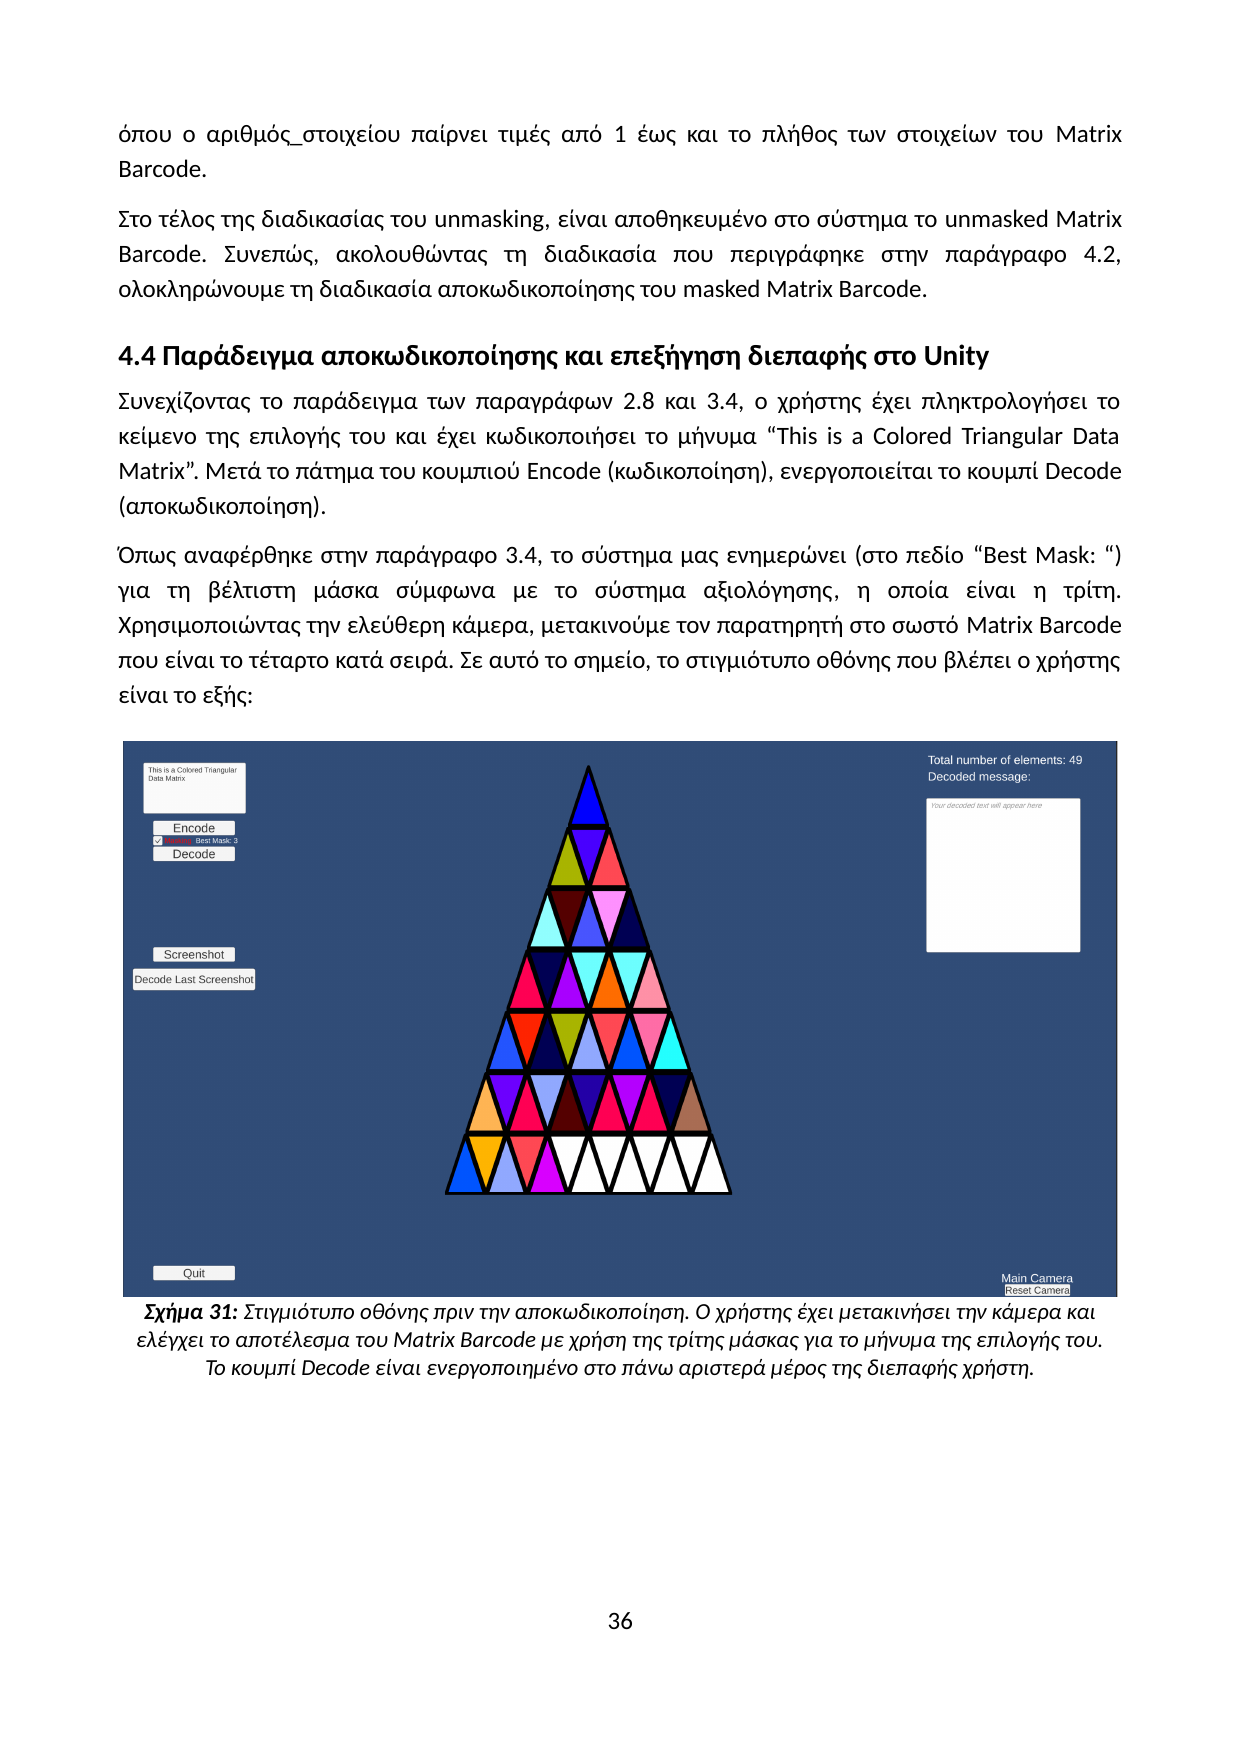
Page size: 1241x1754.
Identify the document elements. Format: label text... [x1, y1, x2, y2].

text Όπως αναφέρθηκε στην παράγραφο 3.4, το σύστημα μας ενημερώνει (στο πεδίο “Best Mask: “) για τη βέλτιστη μάσκα σύμφωνα με το σύστημα αξιολόγησης, η οποία είναι η τρίτη. Χρησιμοποιώντας την ελεύθερη κάμερα, μετακινούμε τον παρατηρητή στο σωστό Matrix Barcode που είναι το τέταρτο κατά σειρά. Σε αυτό το σημείο, το στιγμιότυπο οθόνης που βλέπει ο χρήστης είναι το εξής: [118, 539, 1122, 710]
picture [123, 741, 1118, 1297]
text Συνεχίζοντας το παράδειγμα των παραγράφων 2.8 και 3.4, ο χρήστης έχει πληκτρολογήσει το κείμενο της επιλογής του και έχει κωδικοποιήσει το μήνυμα “This is a Colored Triangular Data Matrix”. Μετά το πάτημα του κουμπιού Encode (κωδικοποίηση), ενεργοποιείται το κουμπί Decode (αποκωδικοποίηση). [118, 385, 1122, 521]
text όπου ο αριθμός_στοιχείου παίρνει τιμές από 1 έως και το πλήθος των στοιχείων του Matrix Barcode. [118, 118, 1122, 184]
text Σχήμα 31: Στιγμιότυπο οθόνης πριν την αποκωδικοποίηση. Ο χρήστης έχει μετακινήσει την κάμερα και ελέγχει το αποτέλεσμα του Matrix Barcode με χρήση της τρίτης μάσκας για το μήνυμα της επιλογής του. Το κουμπί Decode είναι ενεργοποιημένο στο πάνω αριστερά μέρος της διεπαφής χρήστη. [123, 1297, 1117, 1381]
text Στο τέλος της διαδικασίας του unmasking, είναι αποθηκευμένο στο σύστημα το unmasked Matrix Barcode. Συνεπώς, ακολουθώντας τη διαδικασία που περιγράφηκε στην παράγραφο 4.2, ολοκληρώνουμε τη διαδικασία αποκωδικοποίησης του masked Matrix Barcode. [118, 203, 1122, 303]
subtitle 4.4 Παράδειγμα αποκωδικοποίησης και επεξήγηση διεπαφής στο Unity [118, 337, 1122, 372]
